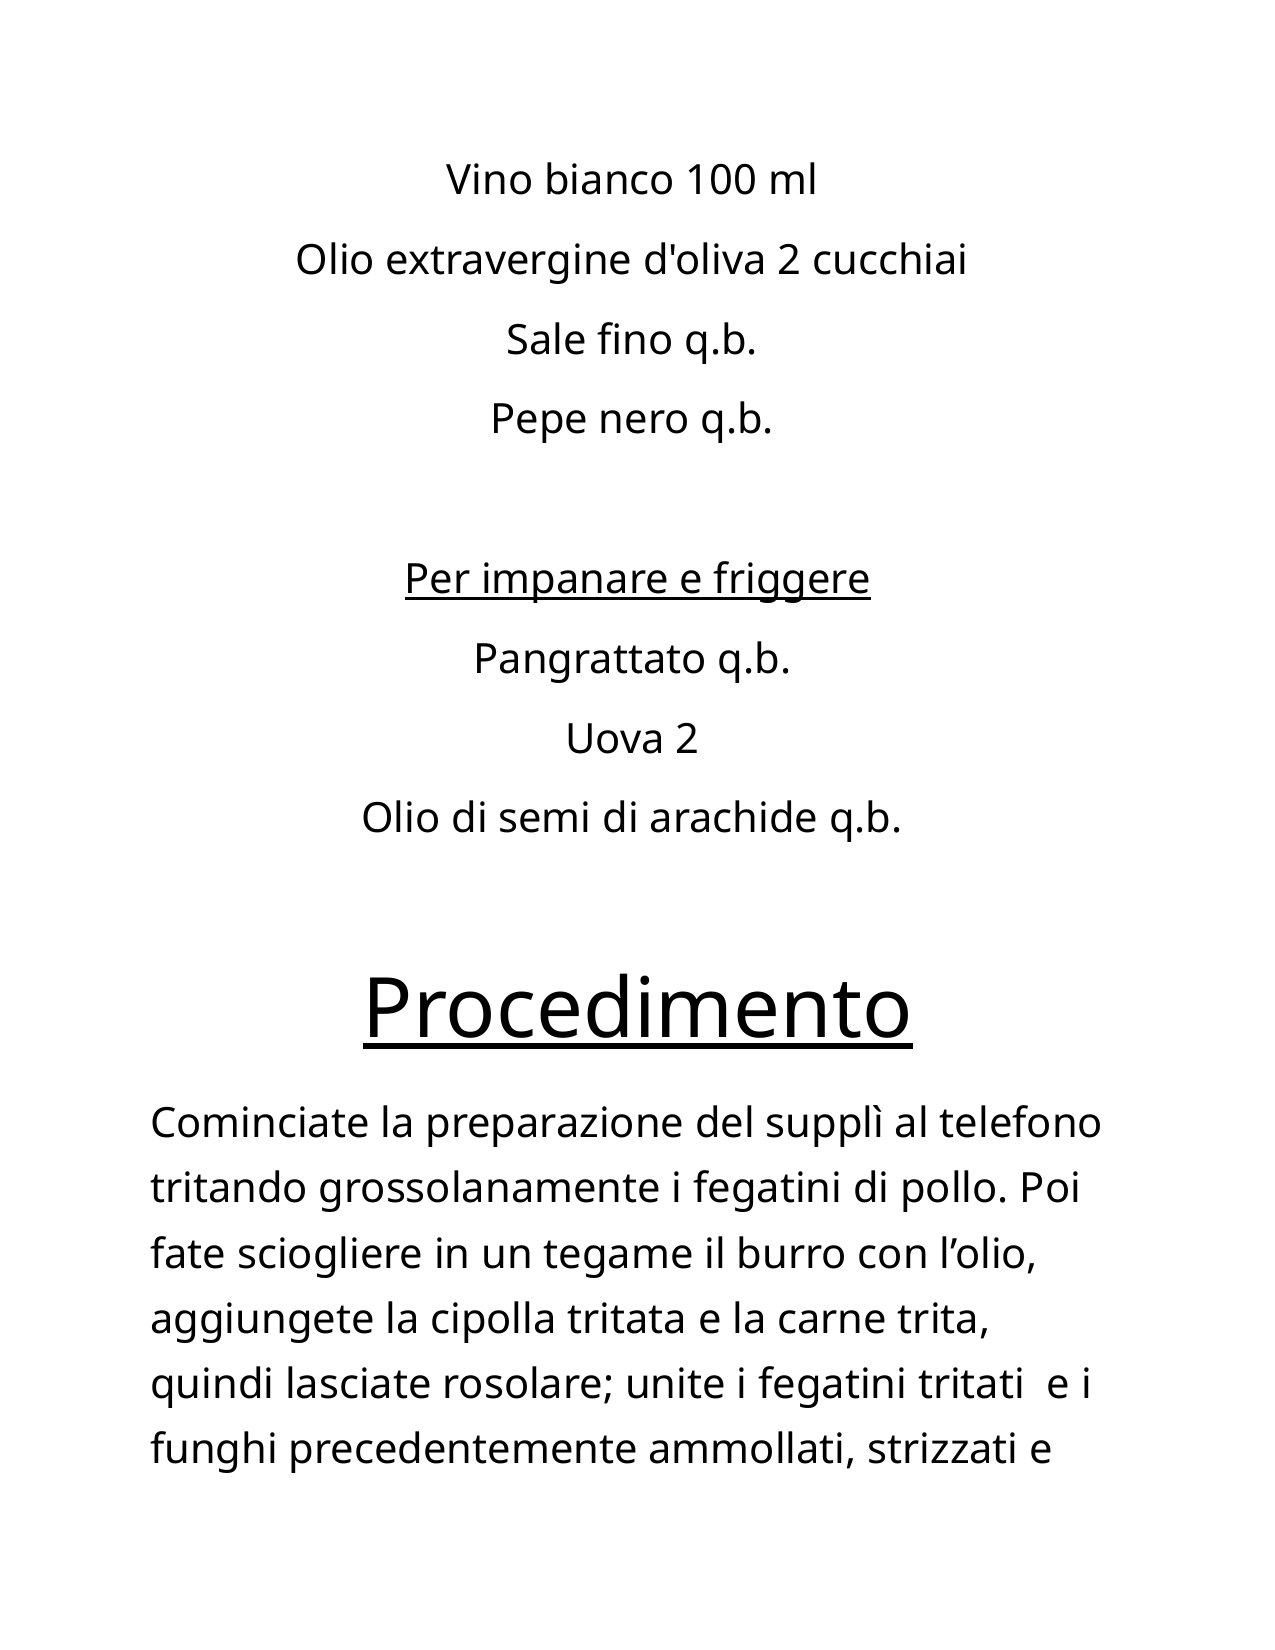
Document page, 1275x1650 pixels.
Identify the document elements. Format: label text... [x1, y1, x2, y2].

text Sale fino q.b. [150, 309, 1125, 366]
text Vino bianco 100 ml [150, 150, 1125, 207]
text Olio extravergine d'oliva 2 cucchiai [150, 230, 1125, 287]
text Olio di semi di arachide q.b. [150, 788, 1125, 845]
text Per impanare e friggere [150, 549, 1125, 606]
text Procedimento [150, 948, 1125, 1061]
text Pepe nero q.b. [150, 389, 1125, 446]
text Pangrattato q.b. [150, 629, 1125, 686]
text Uova 2 [150, 708, 1125, 765]
text Cominciate la preparazione del supplì al telefono tritando grossolanamente i fegatini di pollo. Poi fate sciogliere in un tegame il burro con l’olio, aggiungete la cipolla tritata e la carne trita, quindi lasciate rosolare; unite i fegatini tritati e i funghi precedentemente ammollati, strizzati e [150, 1093, 1125, 1476]
